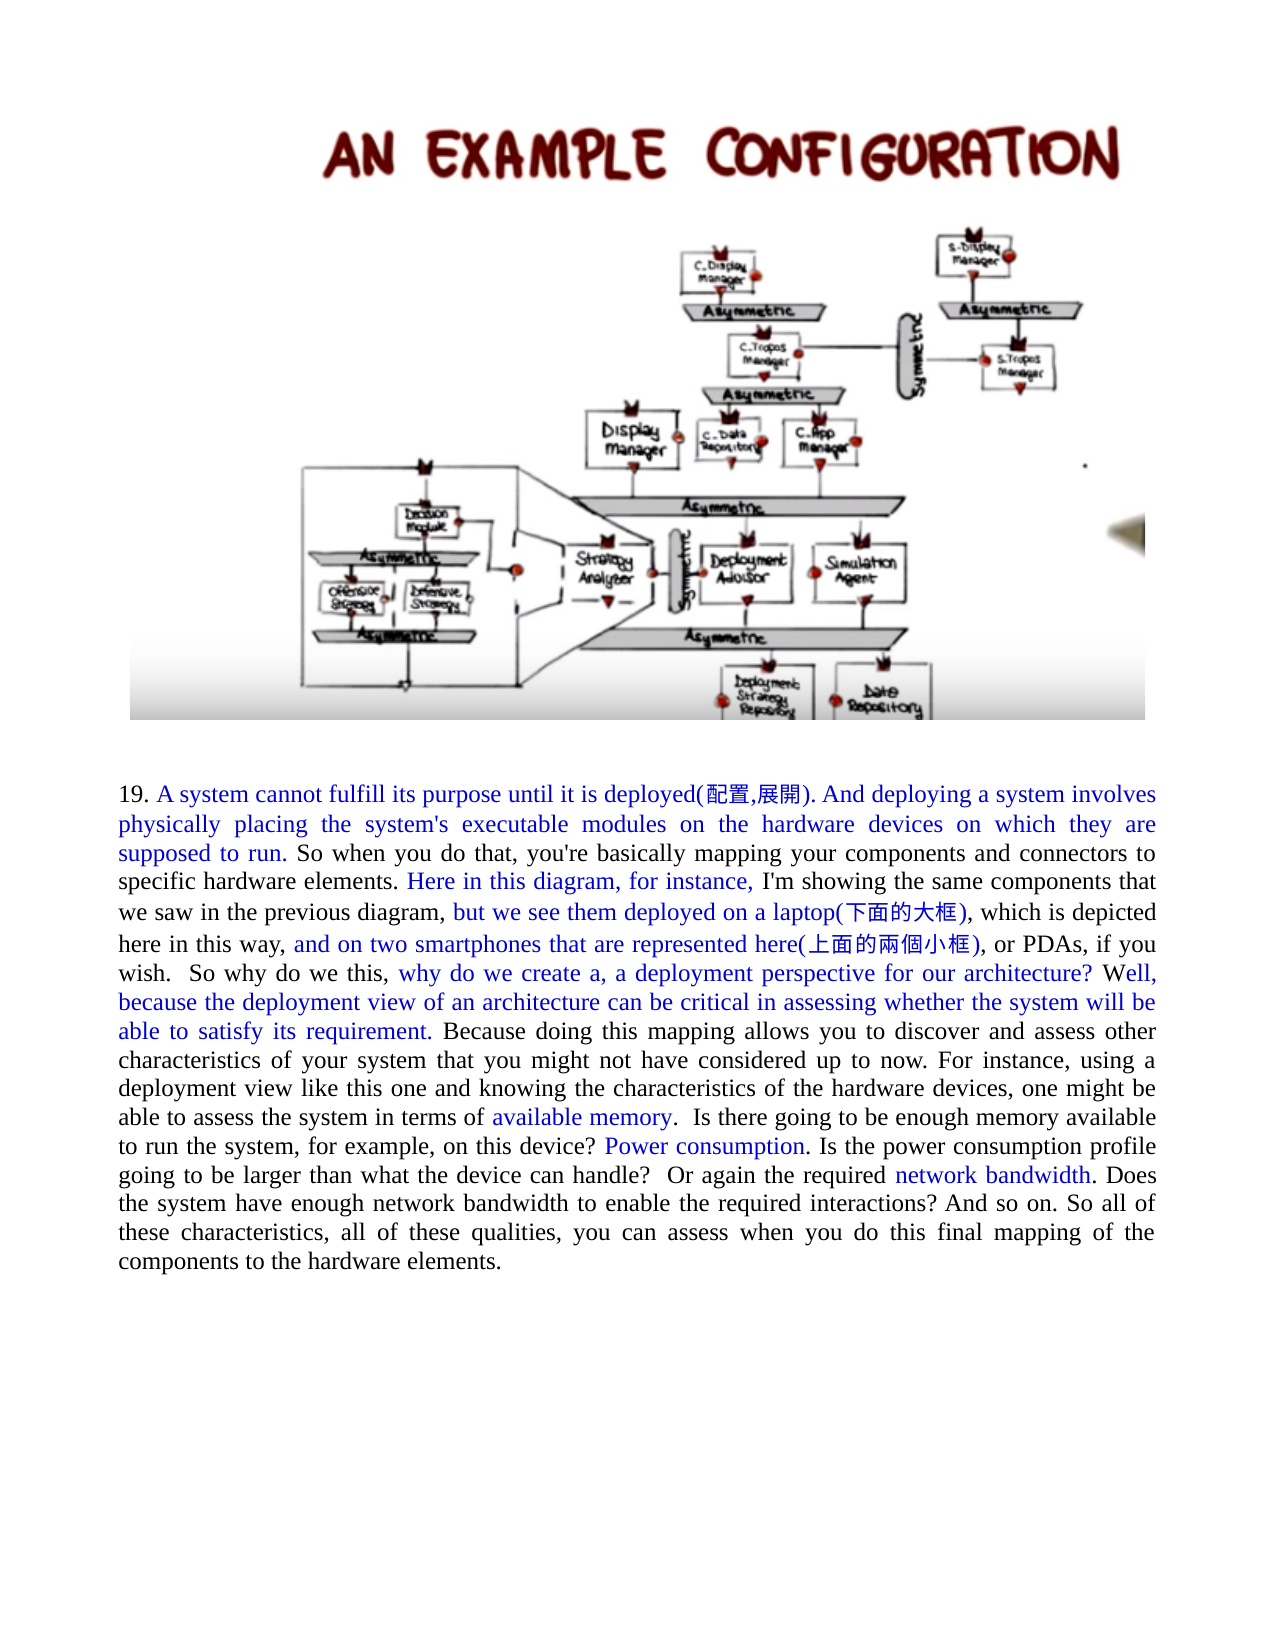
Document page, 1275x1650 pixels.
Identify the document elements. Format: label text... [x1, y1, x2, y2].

picture [129, 118, 1146, 720]
text 19. A system cannot fulfill its purpose until it is deployed(配置,展開). And deploying a system involves physically placing the system's executable modules on the hardware devices on which they are supposed to run. So when you do that, you're basically mapping your components and connectors to specific hardware elements. Here in this diagram, for instance, I'm showing the same components that we saw in the previous diagram, but we see them deployed on a laptop(下面的大框), which is depicted here in this way, and on two smartphones that are represented here(上面的兩個小框), or PDAs, if you wish. So why do we this, why do we create a, a deployment perspective for our architecture? Well, because the deployment view of an architecture can be critical in assessing whether the system will be able to satisfy its requirement. Because doing this mapping allows you to discover and assess other characteristics of your system that you might not have considered up to now. For instance, using a deployment view like this one and knowing the characteristics of the hardware devices, one might be able to assess the system in terms of available memory. Is there going to be enough memory available to run the system, for example, on this device? Power consumption. Is the power consumption profile going to be larger than what the device can handle? Or again the required network bandwidth. Does the system have enough network bandwidth to enable the required interactions? And so on. So all of these characteristics, all of these qualities, you can assess when you do this final mapping of the components to the hardware elements. [118, 777, 1157, 1275]
